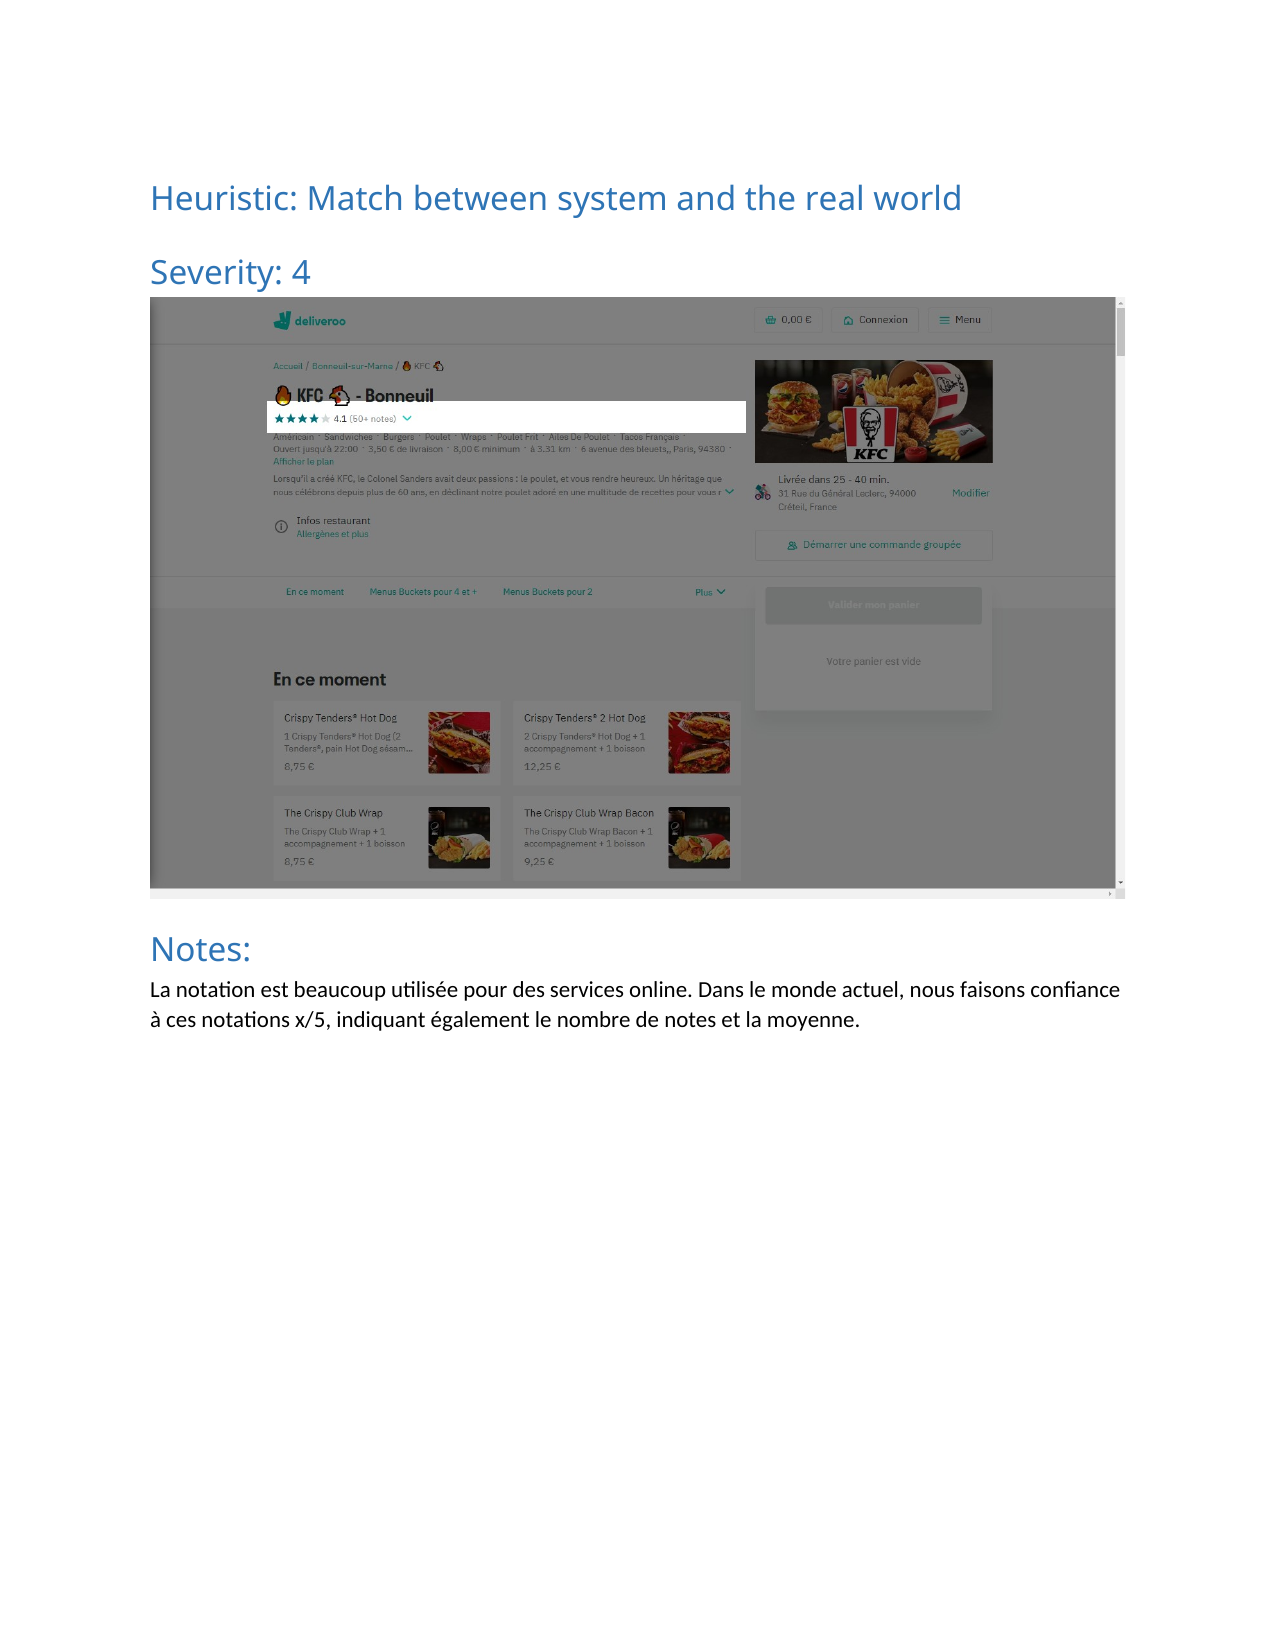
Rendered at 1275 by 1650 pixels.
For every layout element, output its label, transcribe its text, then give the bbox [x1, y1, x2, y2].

subtitle Heuristic: Match between system and the real world [150, 175, 1125, 220]
text La notation est beaucoup utilisée pour des services online. Dans le monde actuel, nous faisons confiance à ces notations x/5, indiquant également le nombre de notes et la moyenne. [150, 975, 1125, 1033]
subtitle Severity: 4 [150, 249, 1125, 294]
picture [150, 297, 1125, 899]
subtitle Notes: [150, 926, 1125, 971]
